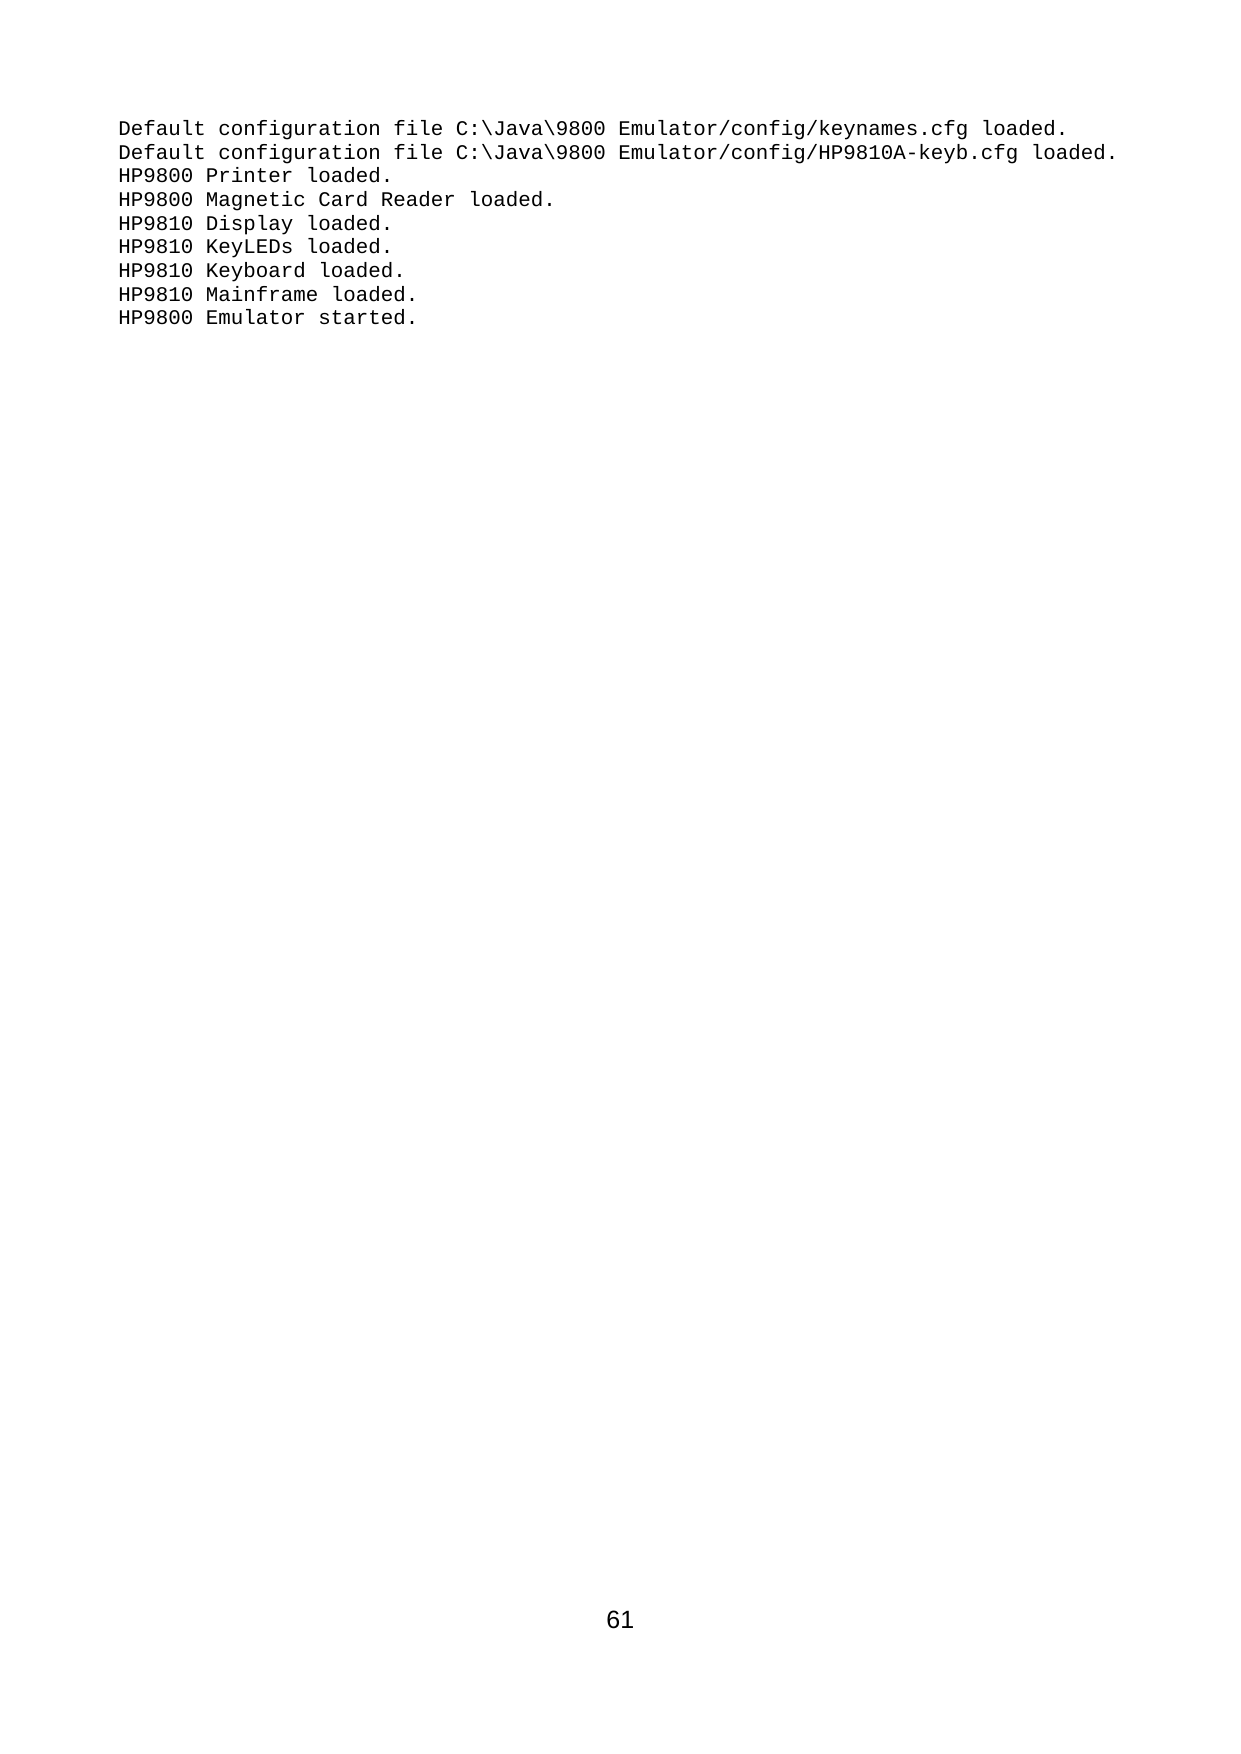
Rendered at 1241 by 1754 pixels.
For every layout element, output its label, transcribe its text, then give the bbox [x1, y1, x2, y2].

text HP9810 Display loaded. [118, 213, 1122, 236]
text Default configuration file C:\Java\9800 Emulator/config/keynames.cfg loaded. [118, 118, 1122, 142]
text HP9800 Emulator started. [118, 307, 1122, 331]
text HP9800 Magnetic Card Reader loaded. [118, 189, 1122, 213]
text HP9810 Keyboard loaded. [118, 260, 1122, 284]
text HP9810 Mainframe loaded. [118, 284, 1122, 307]
text HP9810 KeyLEDs loaded. [118, 236, 1122, 260]
text Default configuration file C:\Java\9800 Emulator/config/HP9810A-keyb.cfg loaded. [118, 142, 1122, 165]
text HP9800 Printer loaded. [118, 165, 1122, 189]
